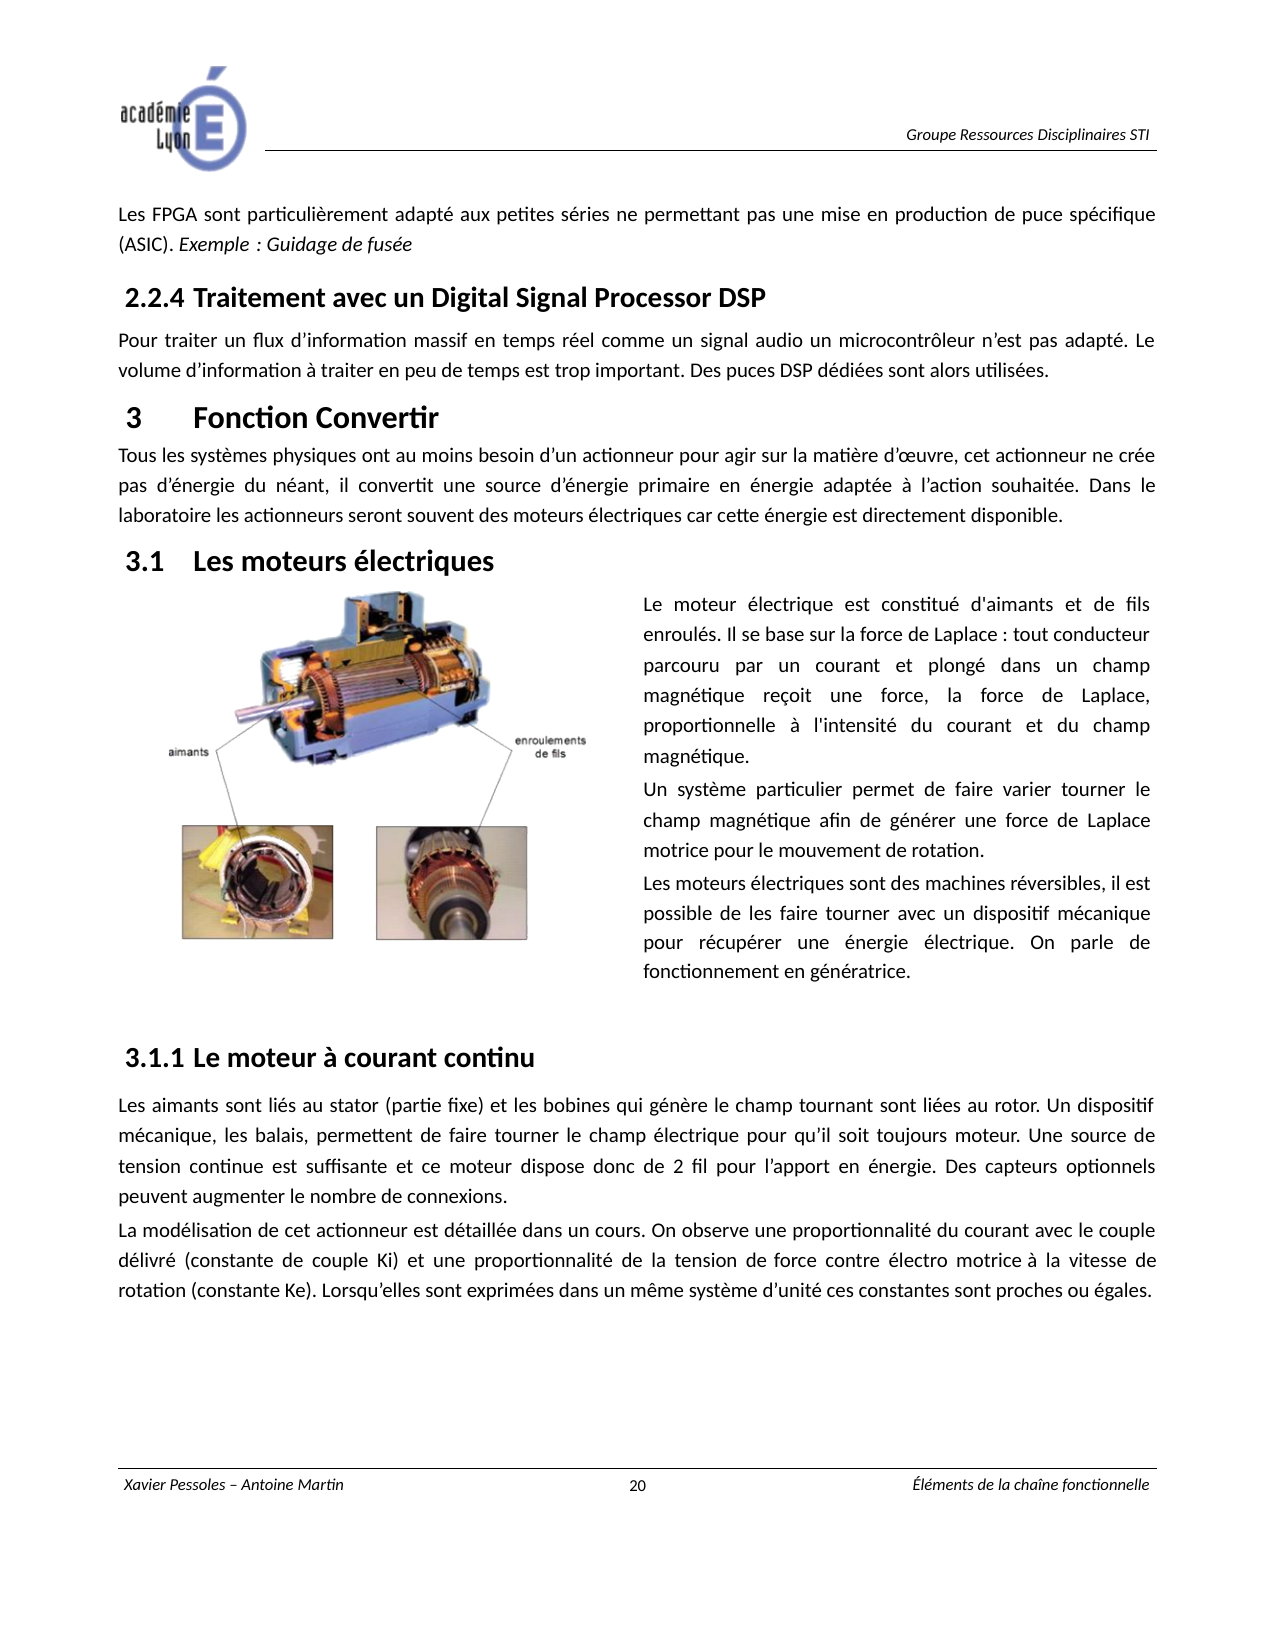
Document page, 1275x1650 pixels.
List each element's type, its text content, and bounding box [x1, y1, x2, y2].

table_header Le moteur électrique est constitué d'aimants et de fils enroulés. Il se base sur la force de Laplace : tout conducteur parcouru par un courant et plongé dans un champ magnétique reçoit une force, la force de Laplace, proportionnelle à l'intensité du courant et du champ magnétique. Un système particulier permet de faire varier tourner le champ magnétique afin de générer une force de Laplace motrice pour le mouvement de rotation. Les moteurs électriques sont des machines réversibles, il est possible de les faire tourner avec un dispositif mécanique pour récupérer une énergie électrique. On parle de fonctionnement en génératrice. [638, 585, 1157, 992]
picture [168, 591, 587, 941]
subtitle Les moteurs électriques [118, 542, 1157, 579]
text Les aimants sont liés au stator (partie fixe) et les bobines qui génère le champ tournant sont liées au rotor. Un dispositif mécanique, les balais, permettent de faire tourner le champ électrique pour qu’il soit toujours moteur. Une source de tension continue est suffisante et ce moteur dispose donc de 2 fil pour l’apport en énergie. Des capteurs optionnels peuvent augmenter le nombre de connexions. [118, 1092, 1157, 1209]
text Tous les systèmes physiques ont au moins besoin d’un actionneur pour agir sur la matière d’œuvre, cet actionneur ne crée pas d’énergie du néant, il convertit une source d’énergie primaire en énergie adaptée à l’action souhaitée. Dans le laboratoire les actionneurs seront souvent des moteurs électriques car cette énergie est directement disponible. [118, 442, 1157, 528]
picture [121, 66, 247, 173]
subtitle Traitement avec un Digital Signal Processor DSP [118, 279, 1157, 315]
subtitle Le moteur à courant continu [118, 1039, 1157, 1074]
subtitle Fonction Convertir [118, 397, 1157, 436]
text La modélisation de cet actionneur est détaillée dans un cours. On observe une proportionnalité du courant avec le couple délivré (constante de couple Ki) et une proportionnalité de la tension de force contre électro motrice à la vitesse de rotation (constante Ke). Lorsqu’elles sont exprimées dans un même système d’unité ces constantes sont proches ou égales. [118, 1217, 1157, 1303]
text Pour traiter un flux d’information massif en temps réel comme un signal audio un microcontrôleur n’est pas adapté. Le volume d’information à traiter en peu de temps est trop important. Des puces DSP dédiées sont alors utilisées. [118, 327, 1157, 383]
text Les FPGA sont particulièrement adapté aux petites séries ne permettant pas une mise en production de puce spécifique (ASIC). Exemple : Guidage de fusée [118, 201, 1157, 257]
table_header [118, 585, 637, 992]
